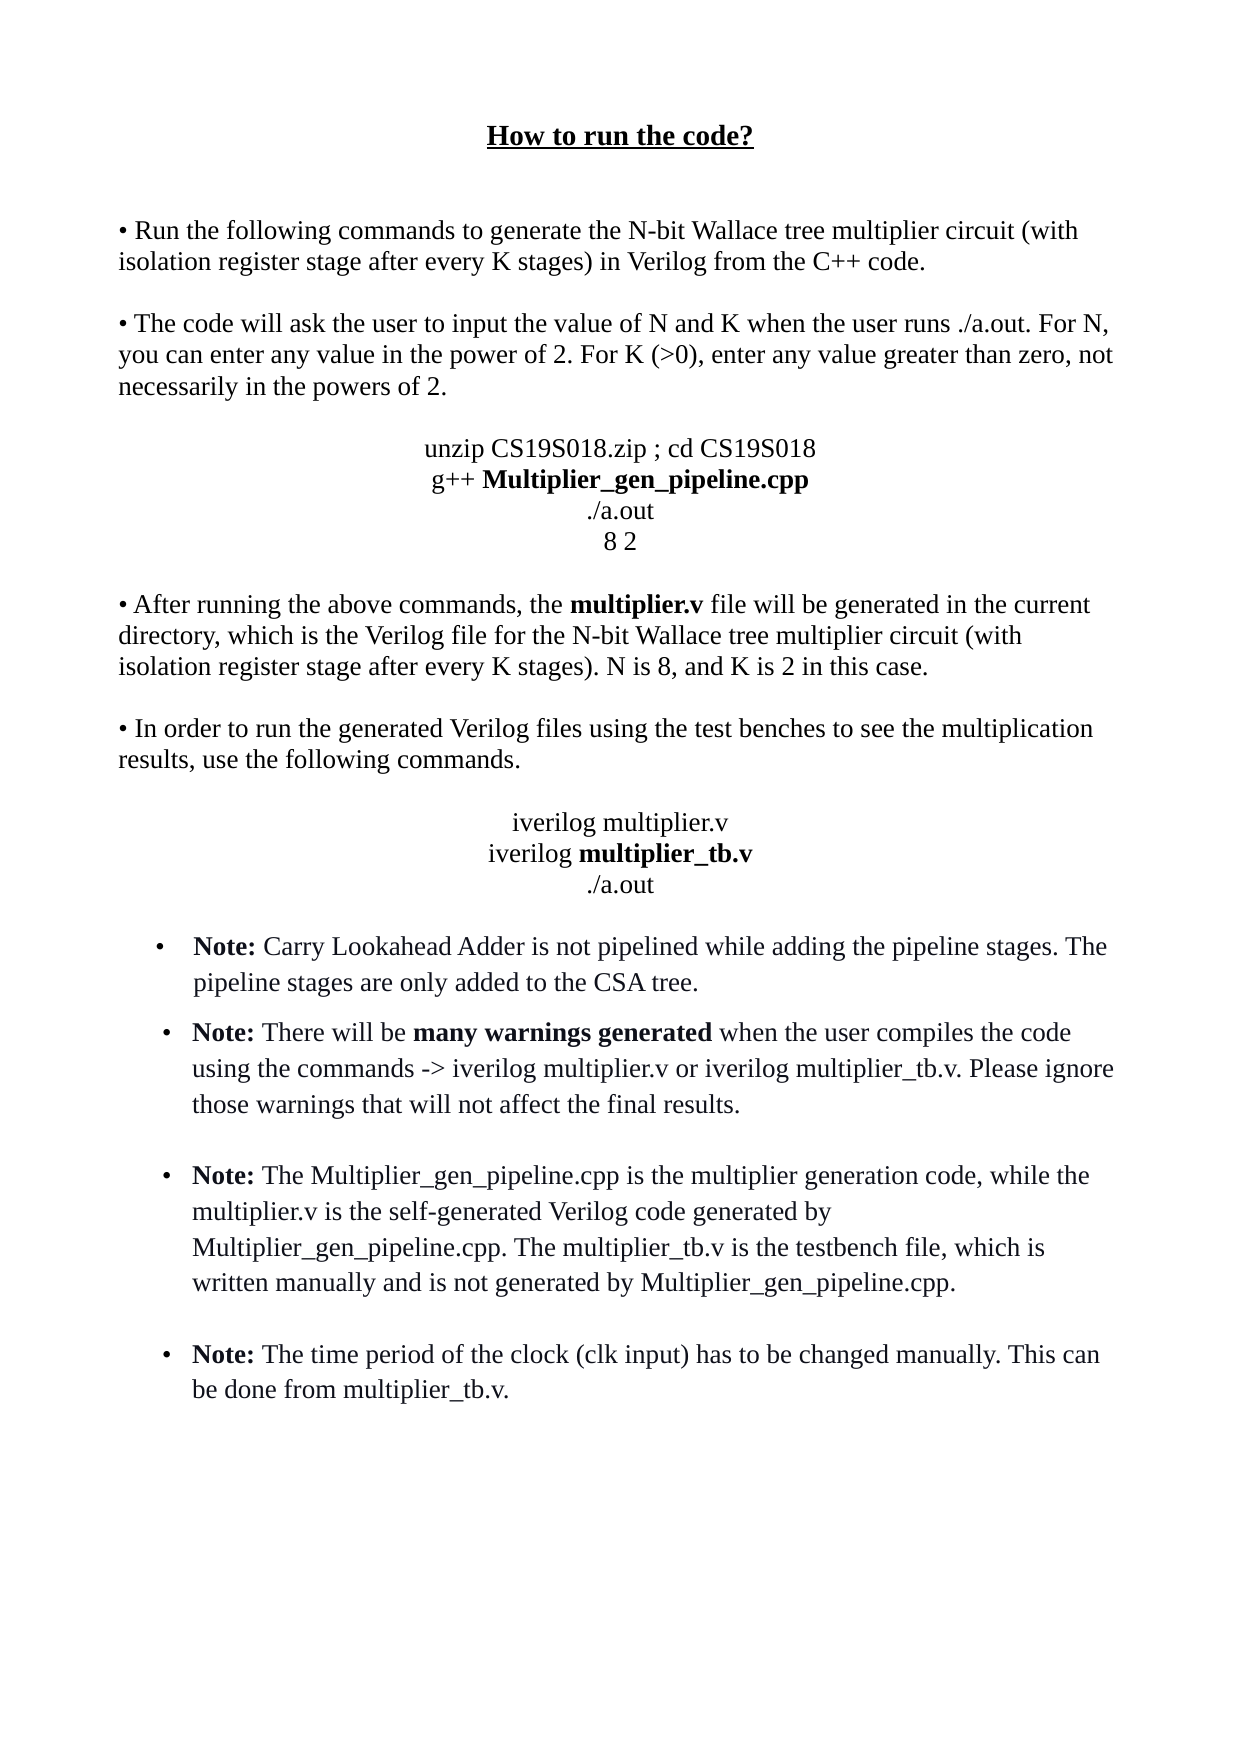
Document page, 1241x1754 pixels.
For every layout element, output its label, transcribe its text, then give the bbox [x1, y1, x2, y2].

text How to run the code? [118, 118, 1122, 152]
text • In order to run the generated Verilog files using the test benches to see the multiplication results, use the following commands. [118, 712, 1122, 774]
list Note: Carry Lookahead Adder is not pipelined while adding the pipeline stages. The pipeline stages are only added to the CSA tree. [156, 930, 1122, 997]
text iverilog multiplier_tb.v [118, 837, 1122, 868]
text directory, which is the Verilog file for the N-bit Wallace tree multiplier circuit (with isolation register stage after every K stages). N is 8, and K is 2 in this case. [118, 619, 1122, 681]
list Note: The time period of the clock (clk input) has to be changed manually. This can be done from multiplier_tb.v. [162, 1338, 1122, 1405]
list Note: The Multiplier_gen_pipeline.cpp is the multiplier generation code, while the multiplier.v is the self-generated Verilog code generated by Multiplier_gen_pipeline.cpp. The multiplier_tb.v is the testbench file, which is written manually and is not generated by Multiplier_gen_pipeline.cpp. [162, 1159, 1122, 1298]
text • After running the above commands, the multiplier.v file will be generated in the current [118, 588, 1122, 619]
text • The code will ask the user to input the value of N and K when the user runs ./a.out. For N, you can enter any value in the power of 2. For K (>0), enter any value greater than zero, not necessarily in the powers of 2. [118, 307, 1122, 401]
text iverilog multiplier.v [118, 806, 1122, 837]
text unzip CS19S018.zip ; cd CS19S018 [118, 432, 1122, 463]
text g++ Multiplier_gen_pipeline.cpp [118, 463, 1122, 494]
list Note: There will be many warnings generated when the user compiles the code using the commands -> iverilog multiplier.v or iverilog multiplier_tb.v. Please ignore those warnings that will not affect the final results. [162, 1016, 1122, 1119]
text ./a.out [118, 868, 1122, 899]
text 8 2 [118, 525, 1122, 557]
text • Run the following commands to generate the N-bit Wallace tree multiplier circuit (with isolation register stage after every K stages) in Verilog from the C++ code. [118, 214, 1122, 276]
text ./a.out [118, 494, 1122, 525]
